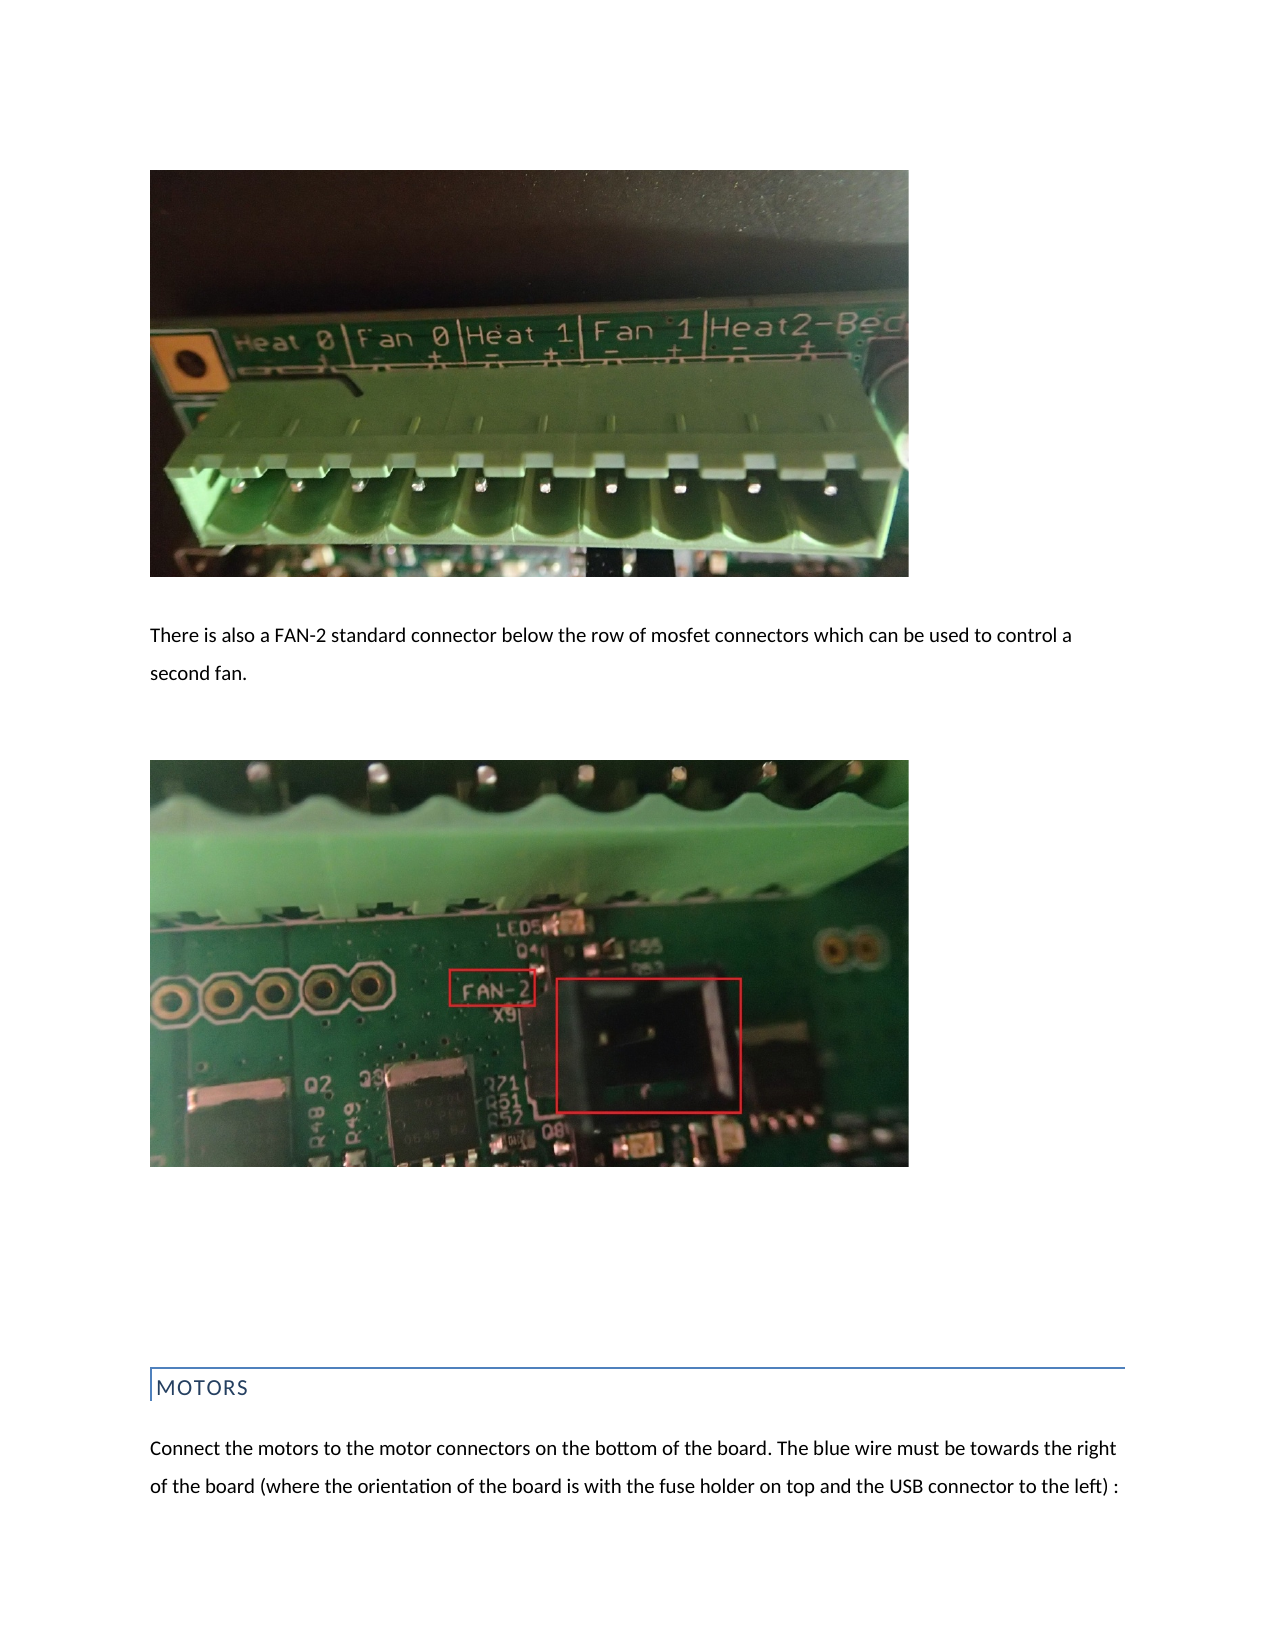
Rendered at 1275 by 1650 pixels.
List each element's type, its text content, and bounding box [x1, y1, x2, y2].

text There is also a FAN-2 standard connector below the row of mosfet connectors which can be used to control a second fan. [150, 622, 1125, 686]
subtitle Motors [152, 1369, 1125, 1401]
text Connect the motors to the motor connectors on the bottom of the board. The blue wire must be towards the right of the board (where the orientation of the board is with the fuse holder on top and the USB connector to the left) : [150, 1436, 1125, 1499]
